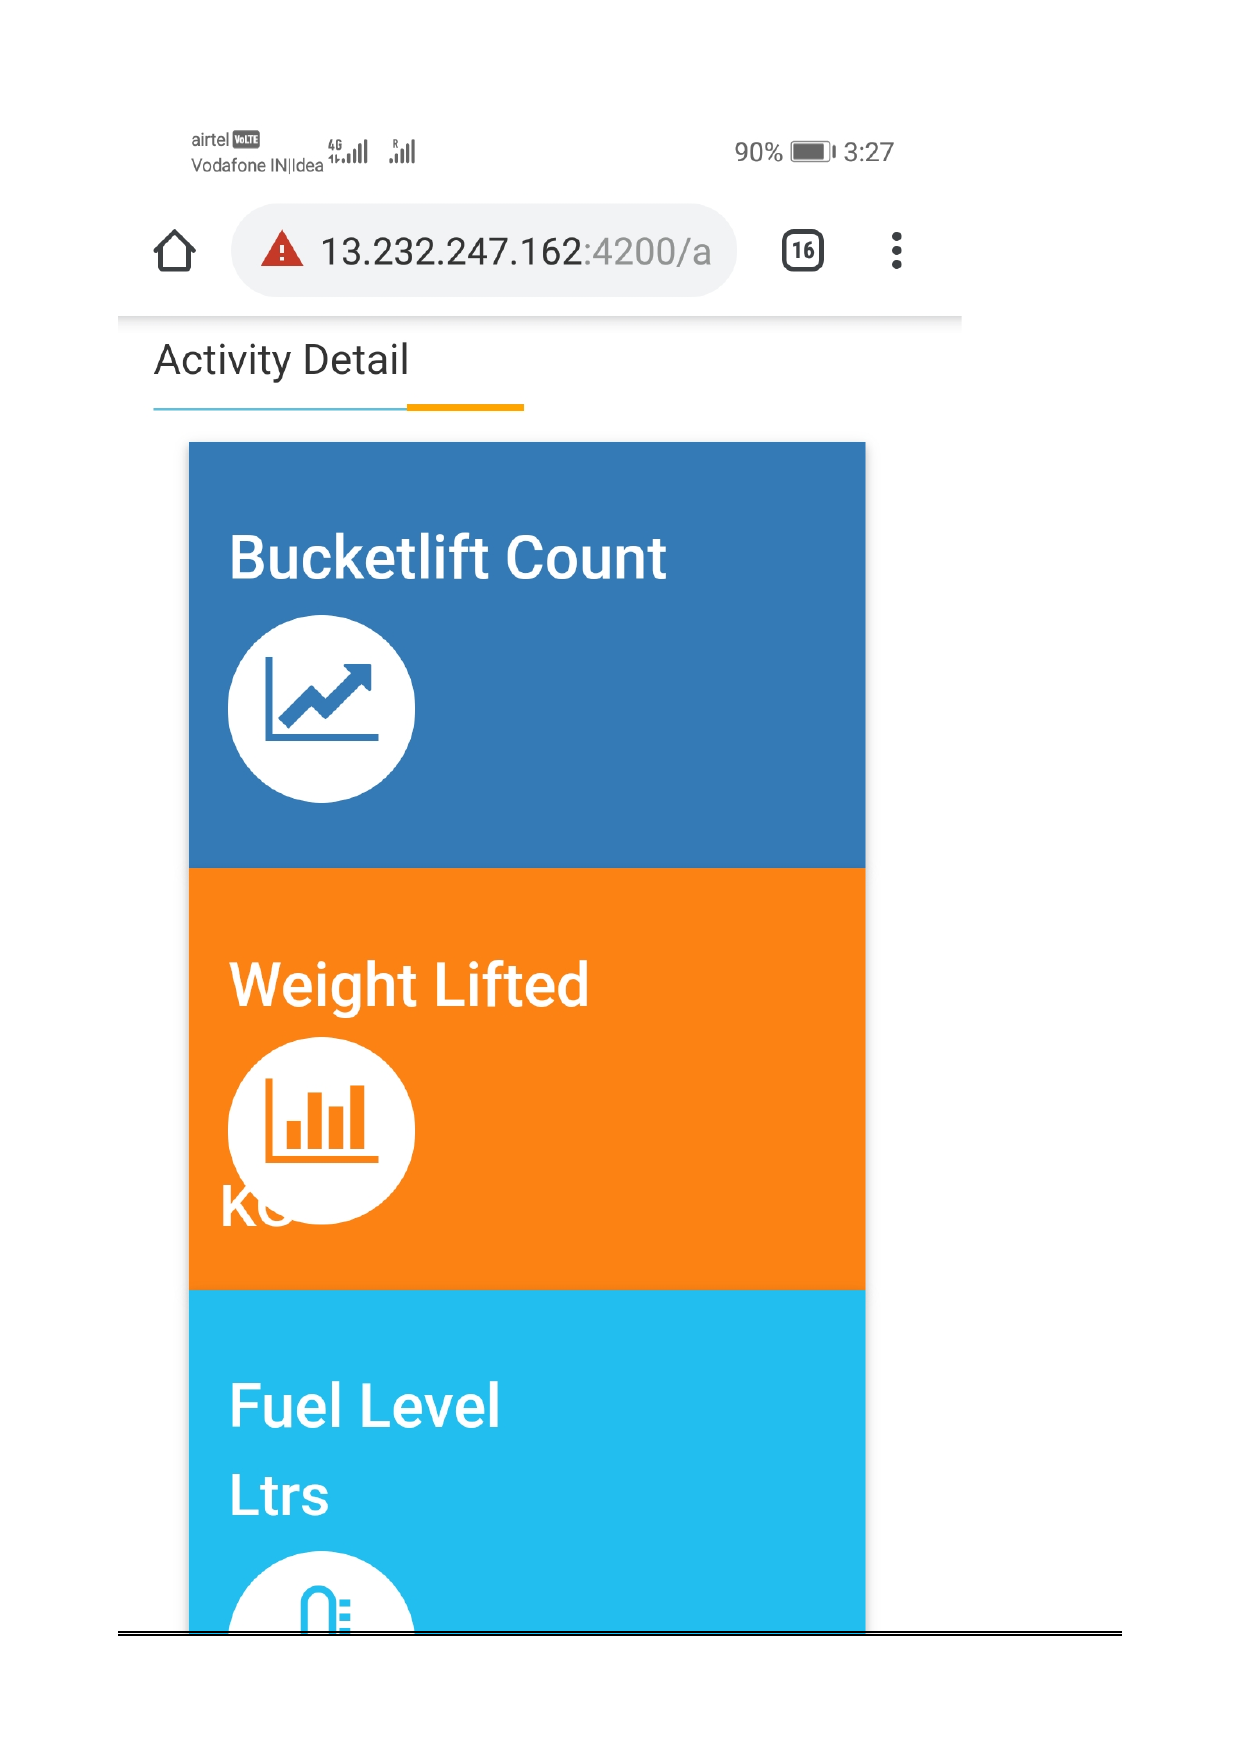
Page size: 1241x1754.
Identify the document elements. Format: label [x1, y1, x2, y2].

picture [118, 118, 962, 1631]
